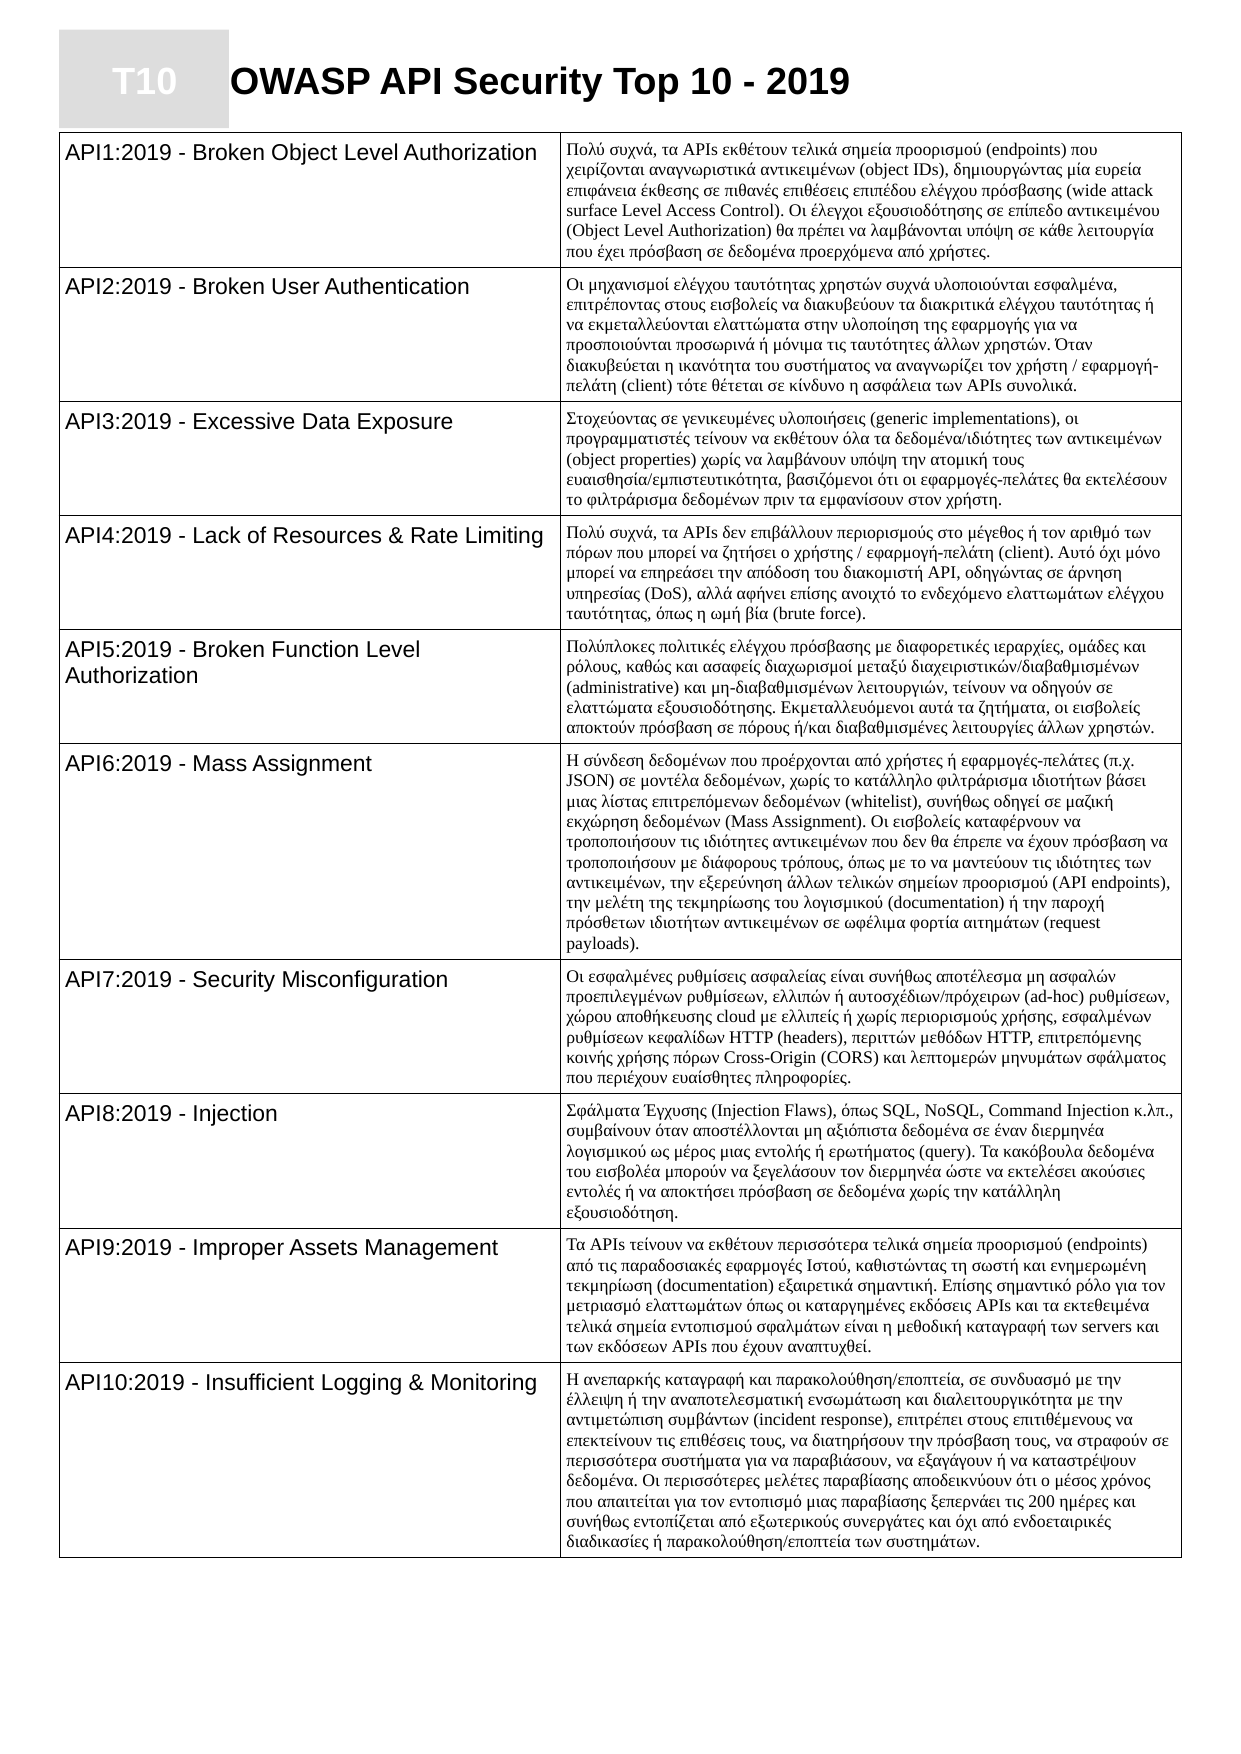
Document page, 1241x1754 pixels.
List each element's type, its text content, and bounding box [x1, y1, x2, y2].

table_header Πολύ συχνά, τα APIs εκθέτουν τελικά σημεία προορισμού (endpoints) που χειρίζονται αναγνωριστικά αντικειμένων (object IDs), δημιουργώντας μία ευρεία επιφάνεια έκθεσης σε πιθανές επιθέσεις επιπέδου ελέγχου πρόσβασης (wide attack surface Level Access Control). Οι έλεγχοι εξουσιοδότησης σε επίπεδο αντικειμένου (Object Level Authorization) θα πρέπει να λαμβάνονται υπόψη σε κάθε λειτουργία που έχει πρόσβαση σε δεδομένα προερχόμενα από χρήστες. [561, 133, 1181, 267]
table_cell API4:2019 - Lack of Resources & Rate Limiting [60, 516, 560, 629]
table_cell Σφάλματα Έγχυσης (Injection Flaws), όπως SQL, NoSQL, Command Injection κ.λπ., συμβαίνουν όταν αποστέλλονται μη αξιόπιστα δεδομένα σε έναν διερμηνέα λογισμικού ως μέρος μιας εντολής ή ερωτήματος (query). Τα κακόβουλα δεδομένα του εισβολέα μπορούν να ξεγελάσουν τον διερμηνέα ώστε να εκτελέσει ακούσιες εντολές ή να αποκτήσει πρόσβαση σε δεδομένα χωρίς την κατάλληλη εξουσιοδότηση. [561, 1094, 1181, 1227]
table_cell API5:2019 - Broken Function Level Authorization [60, 630, 560, 743]
table_cell Οι μηχανισμοί ελέγχου ταυτότητας χρηστών συχνά υλοποιούνται εσφαλμένα, επιτρέποντας στους εισβολείς να διακυβεύουν τα διακριτικά ελέγχου ταυτότητας ή να εκμεταλλεύονται ελαττώματα στην υλοποίηση της εφαρμογής για να προσποιούνται προσωρινά ή μόνιμα τις ταυτότητες άλλων χρηστών. Όταν διακυβεύεται η ικανότητα του συστήματος να αναγνωρίζει τον χρήστη / εφαρμογή-πελάτη (client) τότε θέτεται σε κίνδυνο η ασφάλεια των APIs συνολικά. [561, 268, 1181, 401]
table_cell Η σύνδεση δεδομένων που προέρχονται από χρήστες ή εφαρμογές-πελάτες (π.χ. JSON) σε μοντέλα δεδομένων, χωρίς το κατάλληλο φιλτράρισμα ιδιοτήτων βάσει μιας λίστας επιτρεπόμενων δεδομένων (whitelist), συνήθως οδηγεί σε μαζική εκχώρηση δεδομένων (Mass Assignment). Οι εισβολείς καταφέρνουν να τροποποιήσουν τις ιδιότητες αντικειμένων που δεν θα έπρεπε να έχουν πρόσβαση να τροποποιήσουν με διάφορους τρόπους, όπως με το να μαντεύουν τις ιδιότητες των αντικειμένων, την εξερεύνηση άλλων τελικών σημείων προορισμού (API endpoints), την μελέτη της τεκμηρίωσης του λογισμικού (documentation) ή την παροχή πρόσθετων ιδιοτήτων αντικειμένων σε ωφέλιμα φορτία αιτημάτων (request payloads). [561, 744, 1181, 959]
table_cell Η ανεπαρκής καταγραφή και παρακολούθηση/εποπτεία, σε συνδυασμό με την έλλειψη ή την αναποτελεσματική ενσωµάτωση και διαλειτουργικότητα με την αντιμετώπιση συμβάντων (incident response), επιτρέπει στους επιτιθέμενους να επεκτείνουν τις επιθέσεις τους, να διατηρήσουν την πρόσβαση τους, να στραφούν σε περισσότερα συστήματα για να παραβιάσουν, να εξαγάγουν ή να καταστρέψουν δεδομένα. Οι περισσότερες μελέτες παραβίασης αποδεικνύουν ότι ο μέσος χρόνος που απαιτείται για τον εντοπισμό μιας παραβίασης ξεπερνάει τις 200 ημέρες και συνήθως εντοπίζεται από εξωτερικούς συνεργάτες και όχι από ενδοεταιρικές διαδικασίες ή παρακολούθηση/εποπτεία των συστημάτων. [561, 1363, 1181, 1557]
table_cell API2:2019 - Broken User Authentication [60, 268, 560, 401]
table_header API1:2019 - Broken Object Level Authorization [60, 133, 560, 267]
table_cell API3:2019 - Excessive Data Exposure [60, 402, 560, 515]
table_cell API8:2019 - Injection [60, 1094, 560, 1227]
table_cell API9:2019 - Improper Assets Management [60, 1229, 560, 1362]
table_cell Πολύπλοκες πολιτικές ελέγχου πρόσβασης με διαφορετικές ιεραρχίες, ομάδες και ρόλους, καθώς και ασαφείς διαχωρισμοί μεταξύ διαχειριστικών/διαβαθμισμένων (administrative) και μη-διαβαθμισμένων λειτουργιών, τείνουν να οδηγούν σε ελαττώματα εξουσιοδότησης. Εκμεταλλευόμενοι αυτά τα ζητήματα, οι εισβολείς αποκτούν πρόσβαση σε πόρους ή/και διαβαθμισμένες λειτουργίες άλλων χρηστών. [561, 630, 1181, 743]
table_cell Τα APIs τείνουν να εκθέτουν περισσότερα τελικά σημεία προορισμού (endpoints) από τις παραδοσιακές εφαρμογές Ιστού, καθιστώντας τη σωστή και ενημερωμένη τεκμηρίωση (documentation) εξαιρετικά σημαντική. Επίσης σημαντικό ρόλο για τον μετριασμό ελαττωμάτων όπως οι καταργημένες εκδόσεις APIs και τα εκτεθειμένα τελικά σημεία εντοπισμού σφαλμάτων είναι η μεθοδική καταγραφή των servers και των εκδόσεων APIs που έχουν αναπτυχθεί. [561, 1229, 1181, 1362]
table_cell API6:2019 - Mass Assignment [60, 744, 560, 959]
table_cell API7:2019 - Security Misconfiguration [60, 960, 560, 1093]
table_cell Οι εσφαλμένες ρυθμίσεις ασφαλείας είναι συνήθως αποτέλεσμα μη ασφαλών προεπιλεγμένων ρυθμίσεων, ελλιπών ή αυτοσχέδιων/πρόχειρων (ad-hoc) ρυθμίσεων, χώρου αποθήκευσης cloud με ελλιπείς ή χωρίς περιορισμούς χρήσης, εσφαλμένων ρυθμίσεων κεφαλίδων HTTP (headers), περιττών μεθόδων HTTP, επιτρεπόμενης κοινής χρήσης πόρων Cross-Origin (CORS) και λεπτομερών μηνυμάτων σφάλματος που περιέχουν ευαίσθητες πληροφορίες. [561, 960, 1181, 1093]
table_cell Στοχεύοντας σε γενικευμένες υλοποιήσεις (generic implementations), οι προγραμματιστές τείνουν να εκθέτουν όλα τα δεδομένα/ιδιότητες των αντικειμένων (object properties) χωρίς να λαμβάνουν υπόψη την ατομική τους ευαισθησία/εμπιστευτικότητα, βασιζόμενοι ότι οι εφαρμογές-πελάτες θα εκτελέσουν το φιλτράρισμα δεδομένων πριν τα εμφανίσουν στον χρήστη. [561, 402, 1181, 515]
table_cell Πολύ συχνά, τα APIs δεν επιβάλλουν περιορισμούς στο μέγεθος ή τον αριθμό των πόρων που μπορεί να ζητήσει ο χρήστης / εφαρμογή-πελάτη (client). Αυτό όχι μόνο μπορεί να επηρεάσει την απόδοση του διακομιστή API, οδηγώντας σε άρνηση υπηρεσίας (DoS), αλλά αφήνει επίσης ανοιχτό το ενδεχόμενο ελαττωμάτων ελέγχου ταυτότητας, όπως η ωμή βία (brute force). [561, 516, 1181, 629]
table_cell API10:2019 - Insufficient Logging & Monitoring [60, 1363, 560, 1557]
